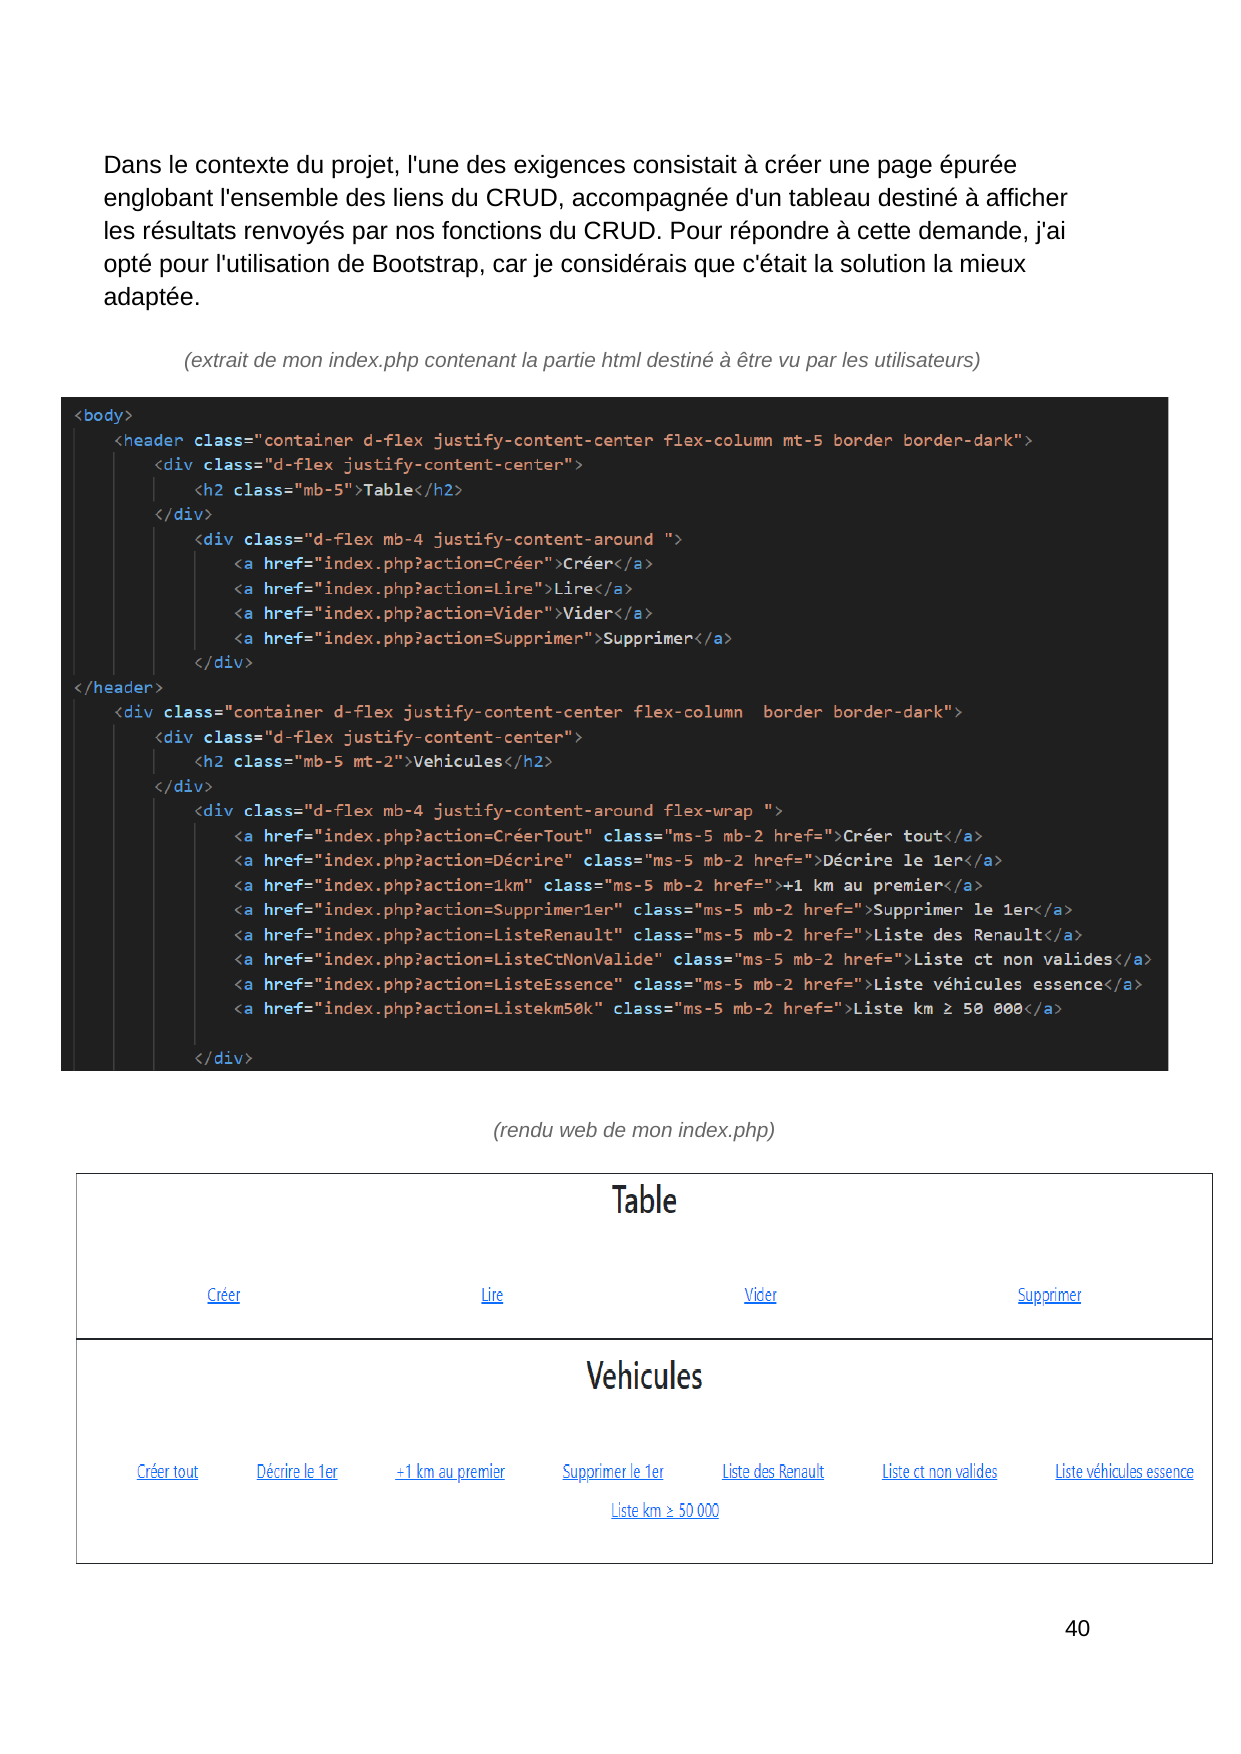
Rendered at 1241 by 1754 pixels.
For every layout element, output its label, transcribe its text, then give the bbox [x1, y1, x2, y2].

picture [70, 1142, 1218, 1582]
text (rendu web de mon index.php) [103, 1118, 1090, 1142]
picture [61, 397, 1169, 1071]
text Dans le contexte du projet, l'une des exigences consistait à créer une page épurée englobant l'ensemble des liens du CRUD, accompagnée d'un tableau destiné à afficher les résultats renvoyés par nos fonctions du CRUD. Pour répondre à cette demande, j'ai opté pour l'utilisation de Bootstrap, car je considérais que c'était la solution la mieux adaptée. [103, 150, 1090, 311]
text (extrait de mon index.php contenant la partie html destiné à être vu par les utilisateurs) [103, 348, 1090, 372]
